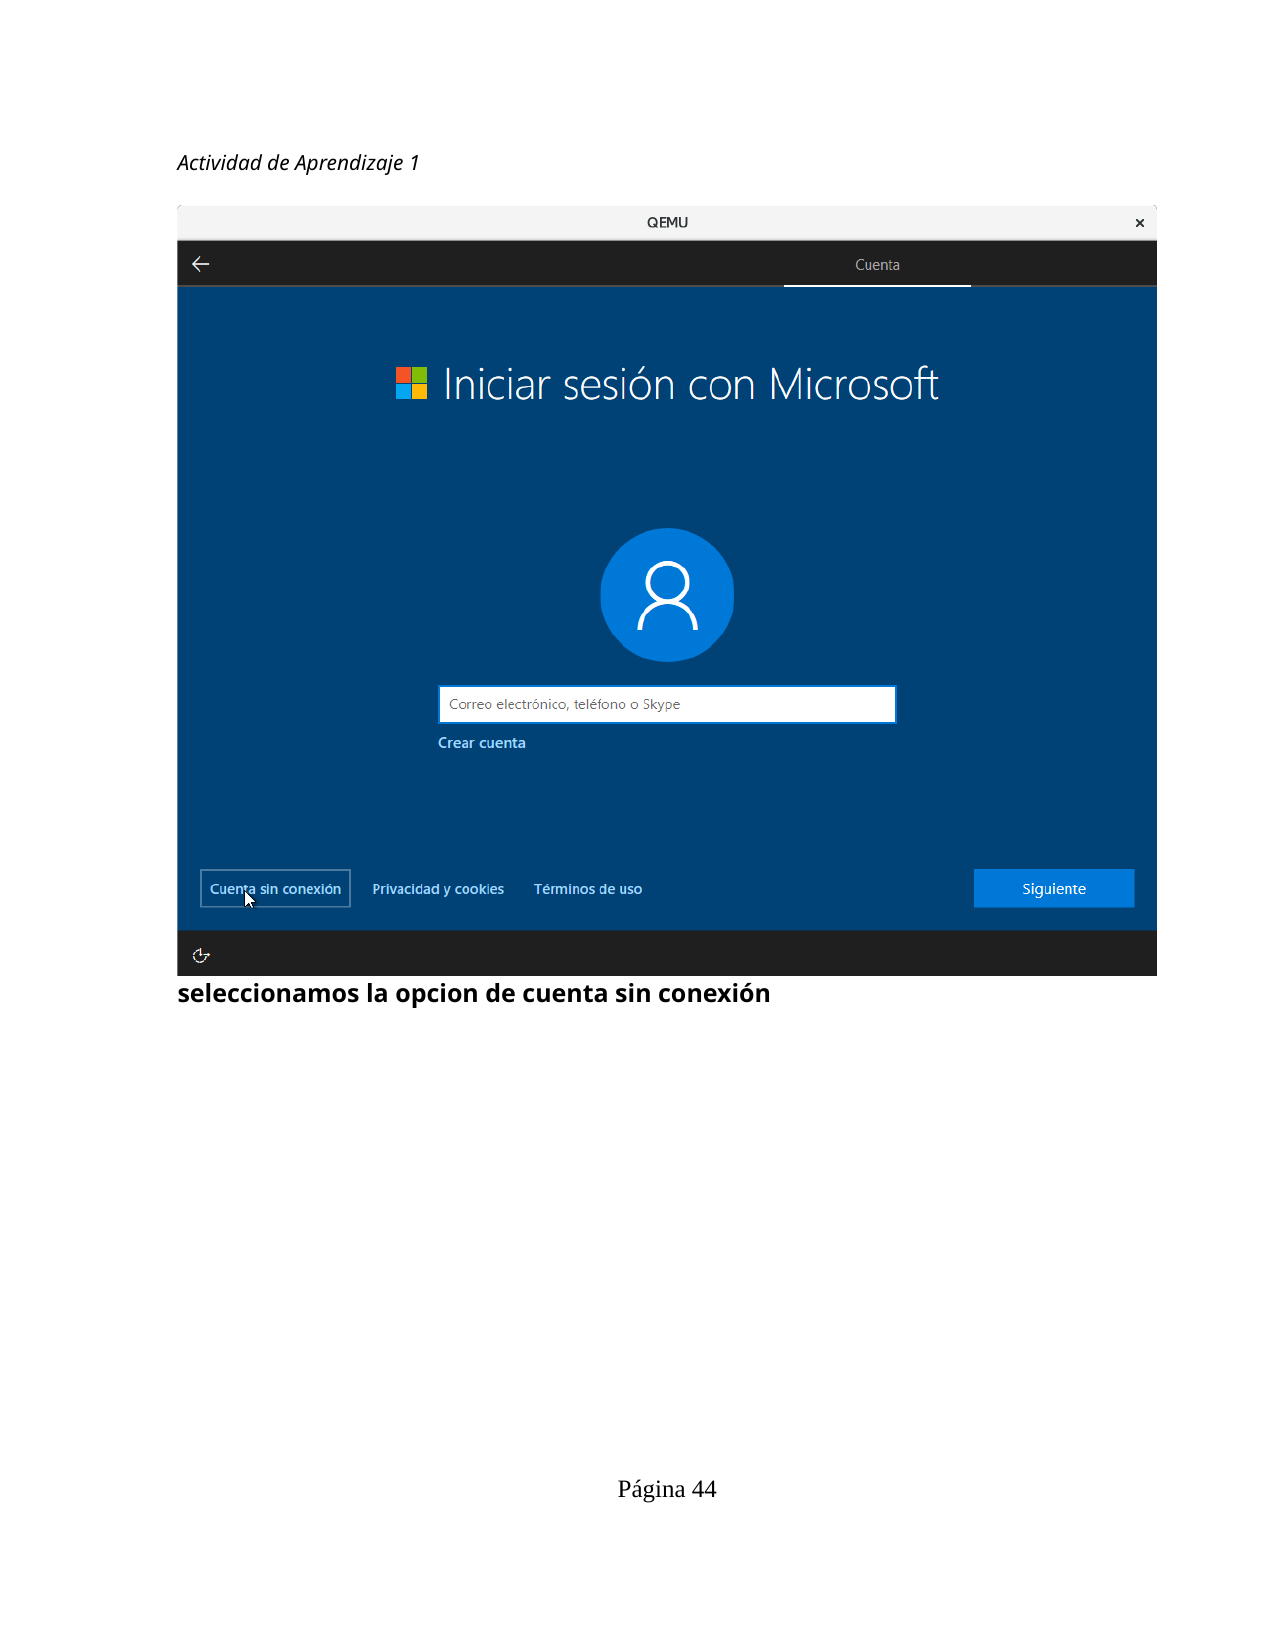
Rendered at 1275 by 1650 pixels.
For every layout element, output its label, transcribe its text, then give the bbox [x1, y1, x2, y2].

text seleccionamos la opcion de cuenta sin conexión [177, 976, 1157, 1010]
picture [177, 205, 1157, 976]
